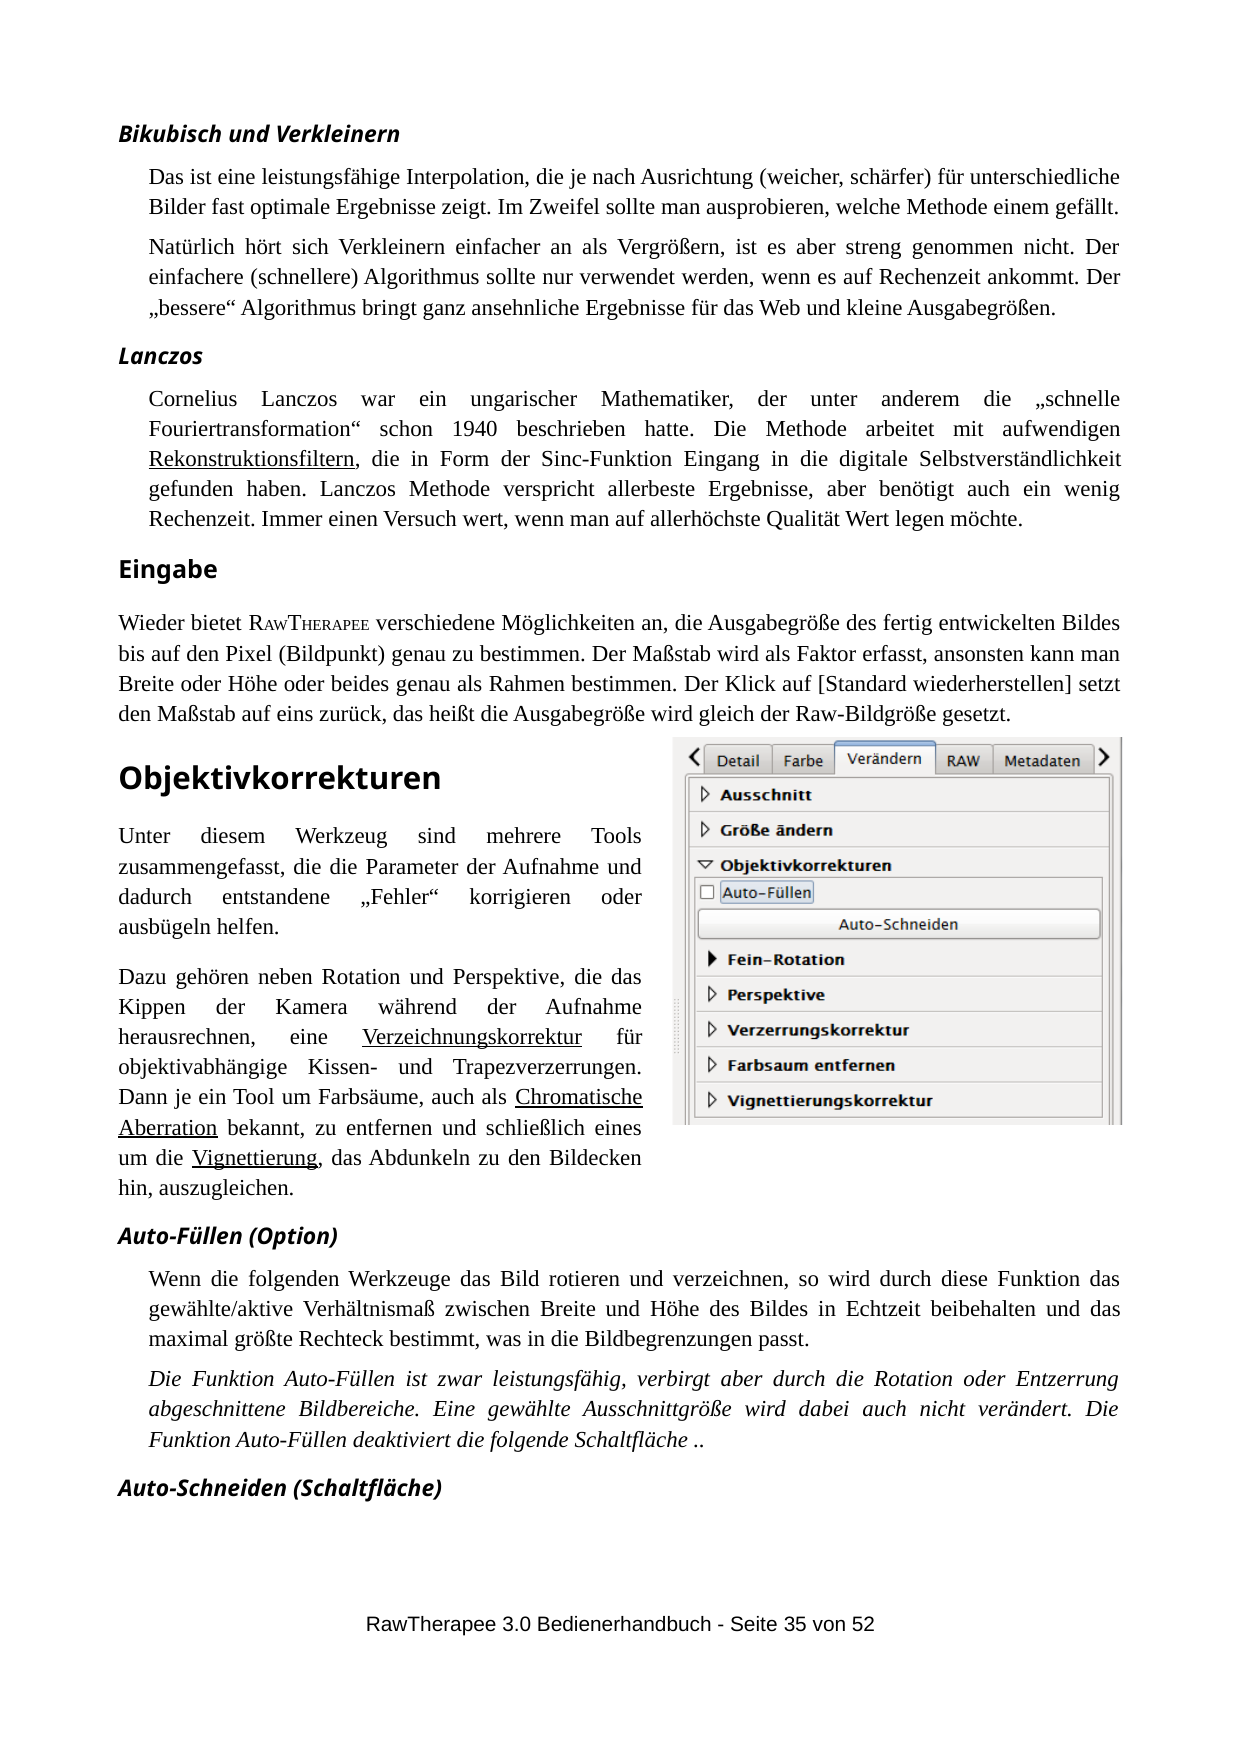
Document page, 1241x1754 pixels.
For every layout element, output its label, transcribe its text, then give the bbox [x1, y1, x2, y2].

text Die Funktion Auto-Füllen ist zwar leistungsfähig, verbirgt aber durch die Rotation oder Entzerrung abgeschnittene Bildbereiche. Eine gewählte Ausschnittgröße wird dabei auch nicht verändert. Die Funktion Auto-Füllen deaktiviert die folgende Schaltfläche .. [148, 1362, 1122, 1452]
text Unter diesem Werkzeug sind mehrere Tools zusammengefasst, die die Parameter der Aufnahme und dadurch entstandene „Fehler“ korrigieren oder ausbügeln helfen. [118, 819, 672, 939]
text Wenn die folgenden Werkzeuge das Bild rotieren und verzeichnen, so wird durch diese Funktion das gewählte/aktive Verhältnismaß zwischen Breite und Höhe des Bildes in Echtzeit beibehalten und das maximal größte Rechteck bestimmt, was in die Bildbegrenzungen passt. [148, 1261, 1122, 1352]
text Wieder bietet RawTherapee verschiedene Möglichkeiten an, die Ausgabegröße des fertig entwickelten Bildes bis auf den Pixel (Bildpunkt) genau zu bestimmen. Der Maßstab wird als Faktor erfasst, ansonsten kann man Breite oder Höhe oder beides genau als Rahmen bestimmen. Der Klick auf [Standard wiederherstellen] setzt den Maßstab auf eins zurück, das heißt die Ausgabegröße wird gleich der Raw-Bildgröße gesetzt. [118, 606, 1122, 726]
text Dazu gehören neben Rotation und Perspektive, die das Kippen der Kamera während der Aufnahme herausrechnen, eine Verzeichnungskorrektur für objektivabhängige Kissen- und Trapezverzerrungen. Dann je ein Tool um Farbsäume, auch als Chromatische Aberration bekannt, zu entfernen und schließlich eines um die Vignettierung, das Abdunkeln zu den Bildecken hin, auszugleichen. [118, 959, 1122, 1200]
subtitle Auto-Schneiden (Schaltfläche) [118, 1472, 1122, 1503]
subtitle Lanczos [118, 340, 1122, 371]
subtitle Objektivkorrekturen [118, 756, 672, 799]
picture [672, 737, 1123, 1125]
text Das ist eine leistungsfähige Interpolation, die je nach Ausrichtung (weicher, schärfer) für unterschiedliche Bilder fast optimale Ergebnisse zeigt. Im Zweifel sollte man ausprobieren, welche Methode einem gefällt. [148, 159, 1122, 219]
text Cornelius Lanczos war ein ungarischer Mathematiker, der unter anderem die „schnelle Fouriertransformation“ schon 1940 beschrieben hatte. Die Methode arbeitet mit aufwendigen Rekonstruktionsfiltern, die in Form der Sinc-Funktion Eingang in die digitale Selbstverständlichkeit gefunden haben. Lanczos Methode verspricht allerbeste Ergebnisse, aber benötigt auch ein wenig Rechenzeit. Immer einen Versuch wert, wenn man auf allerhöchste Qualität Wert legen möchte. [148, 381, 1122, 532]
subtitle Bikubisch und Verkleinern [118, 118, 1122, 149]
text Natürlich hört sich Verkleinern einfacher an als Vergrößern, ist es aber streng genommen nicht. Der einfachere (schnellere) Algorithmus sollte nur verwendet werden, wenn es auf Rechenzeit ankommt. Der „bessere“ Algorithmus bringt ganz ansehnliche Ergebnisse für das Web und kleine Ausgabegrößen. [148, 229, 1122, 320]
subtitle Auto-Füllen (Option) [118, 1220, 1122, 1251]
subtitle Eingabe [118, 552, 1122, 586]
